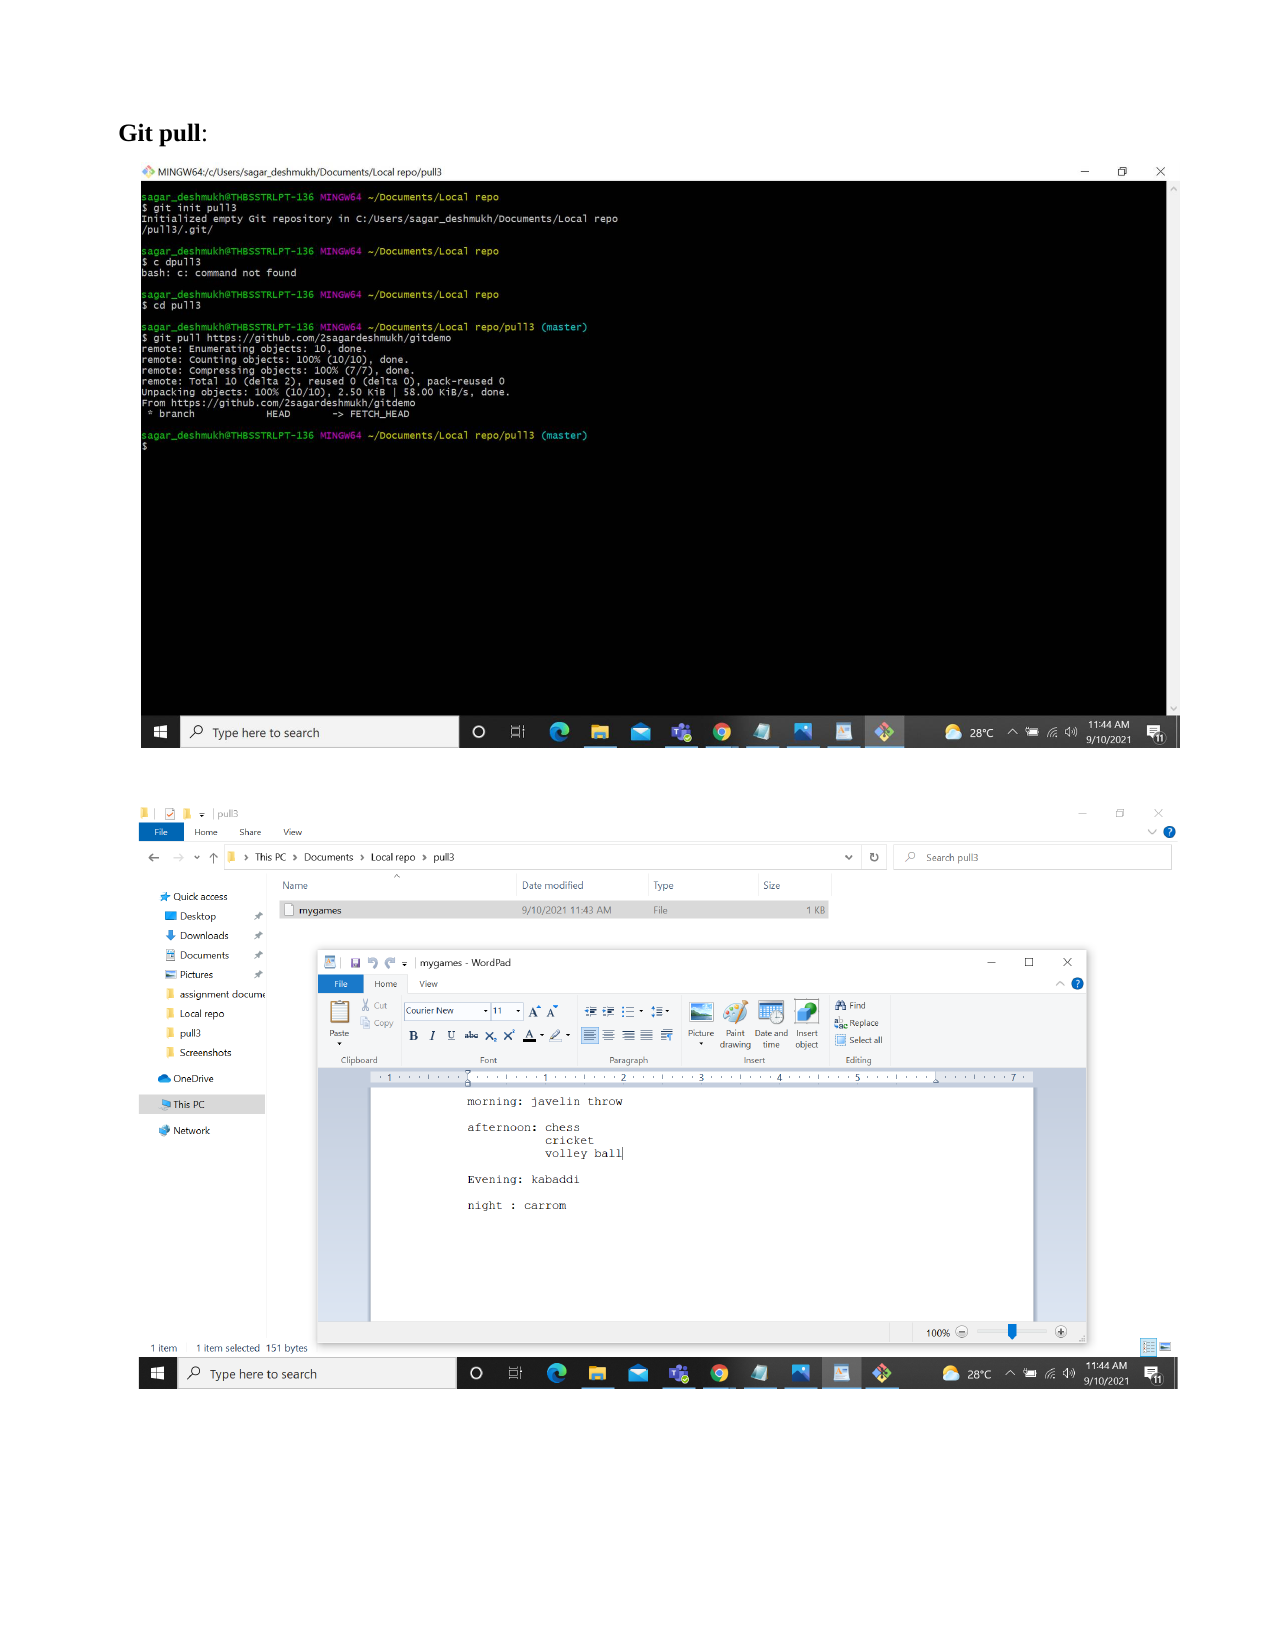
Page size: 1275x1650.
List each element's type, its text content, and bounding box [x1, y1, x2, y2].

picture [138, 804, 1178, 1389]
picture [141, 162, 1180, 748]
text Git pull: [118, 118, 1157, 147]
